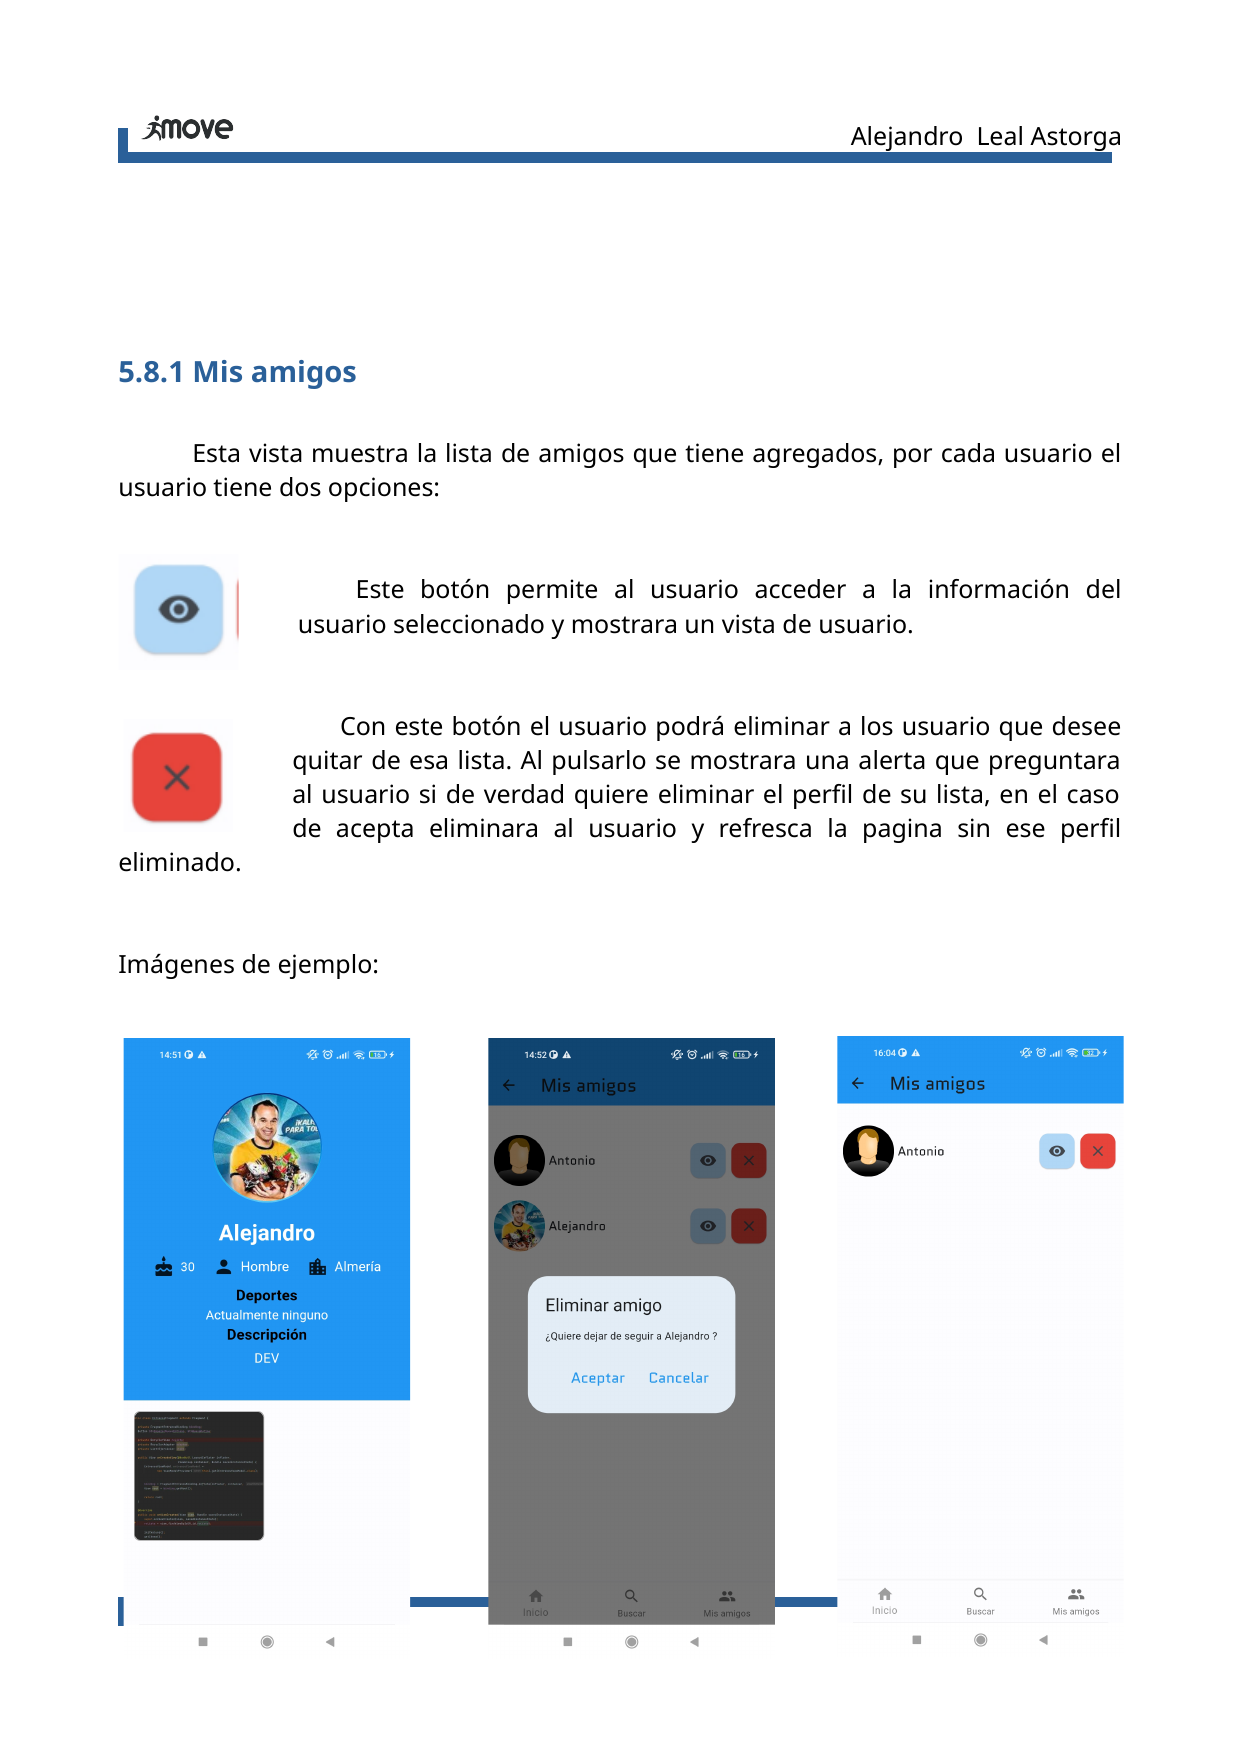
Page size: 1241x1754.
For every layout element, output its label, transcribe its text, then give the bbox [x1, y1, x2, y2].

picture [123, 719, 233, 832]
text Esta vista muestra la lista de amigos que tiene agregados, por cada usuario el usuario tiene dos opciones: [118, 436, 1122, 504]
text 5.8.1 Mis amigos [118, 351, 1122, 391]
picture [837, 1036, 1124, 1657]
text Imágenes de ejemplo: [118, 947, 1122, 981]
picture [488, 1038, 775, 1659]
picture [123, 1038, 411, 1659]
picture [118, 554, 239, 670]
text Este botón permite al usuario acceder a la información del usuario seleccionado y mostrara un vista de usuario. [239, 572, 1122, 640]
picture [140, 113, 234, 141]
text Con este botón el usuario podrá eliminar a los usuario que desee quitar de esa lista. Al pulsarlo se mostrara una alerta que preguntara al usuario si de verdad quiere eliminar el perfil de su lista, en el caso de acepta eliminara al usuario y refresca la pagina sin ese perfil eliminado. [118, 708, 1122, 879]
